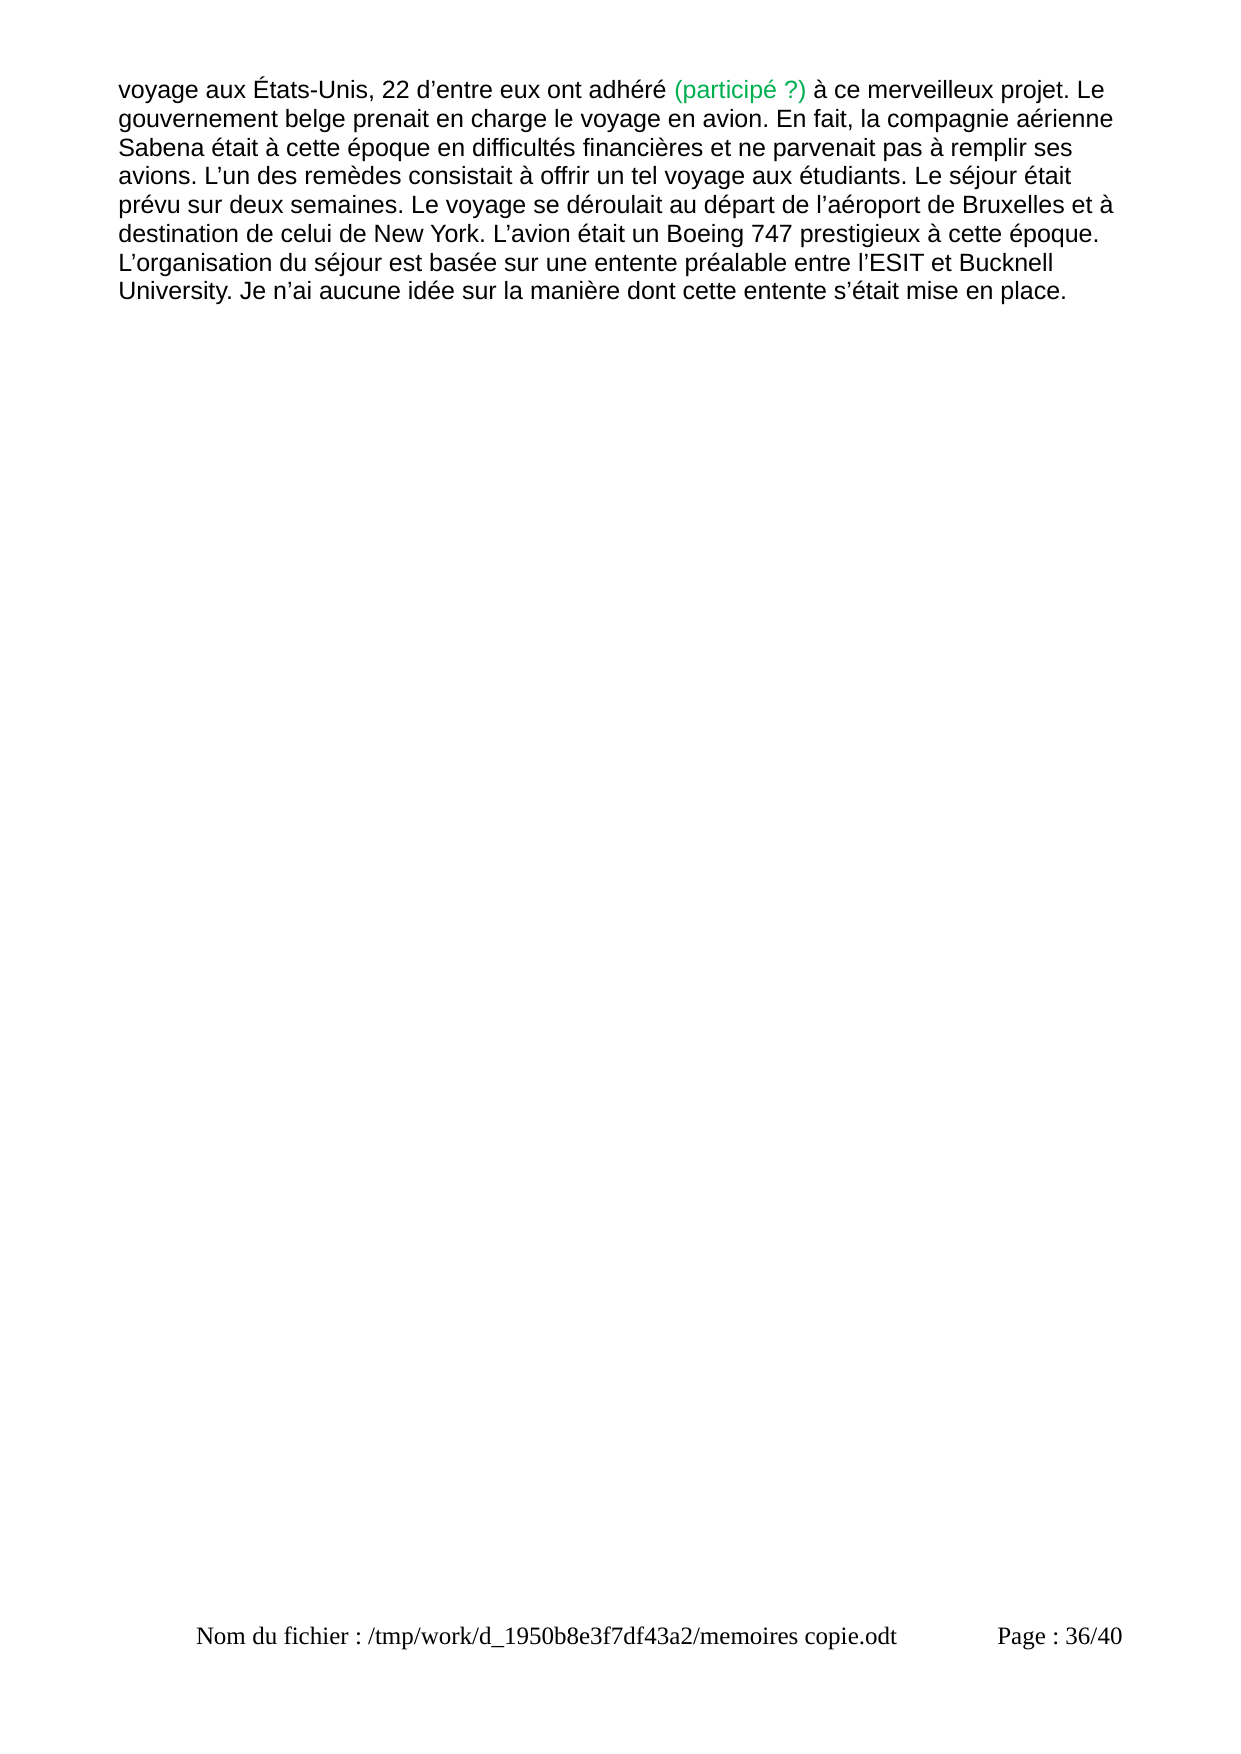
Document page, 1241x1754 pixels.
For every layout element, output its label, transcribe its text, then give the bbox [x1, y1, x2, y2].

text Illustration 38: Boeing 747 [685, 75, 1122, 98]
text En fin de troisième année, l’ensemble des étudiants de ma promotion a été convié à un voyage aux États-Unis, 22 d’entre eux ont adhéré (participé ?) à ce merveilleux projet. Le gouvernement belge prenait en charge le voyage en avion. En fait, la compagnie aérienne Sabena était à cette époque en difficultés financières et ne parvenait pas à remplir ses avions. L’un des remèdes consistait à offrir un tel voyage aux étudiants. Le séjour était prévu sur deux semaines. Le voyage se déroulait au départ de l’aéroport de Bruxelles et à destination de celui de New York. L’avion était un Boeing 747 prestigieux à cette époque. L’organisation du séjour est basée sur une entente préalable entre l’ESIT et Bucknell University. Je n’ai aucune idée sur la manière dont cette entente s’était mise en place. [118, 75, 1122, 506]
